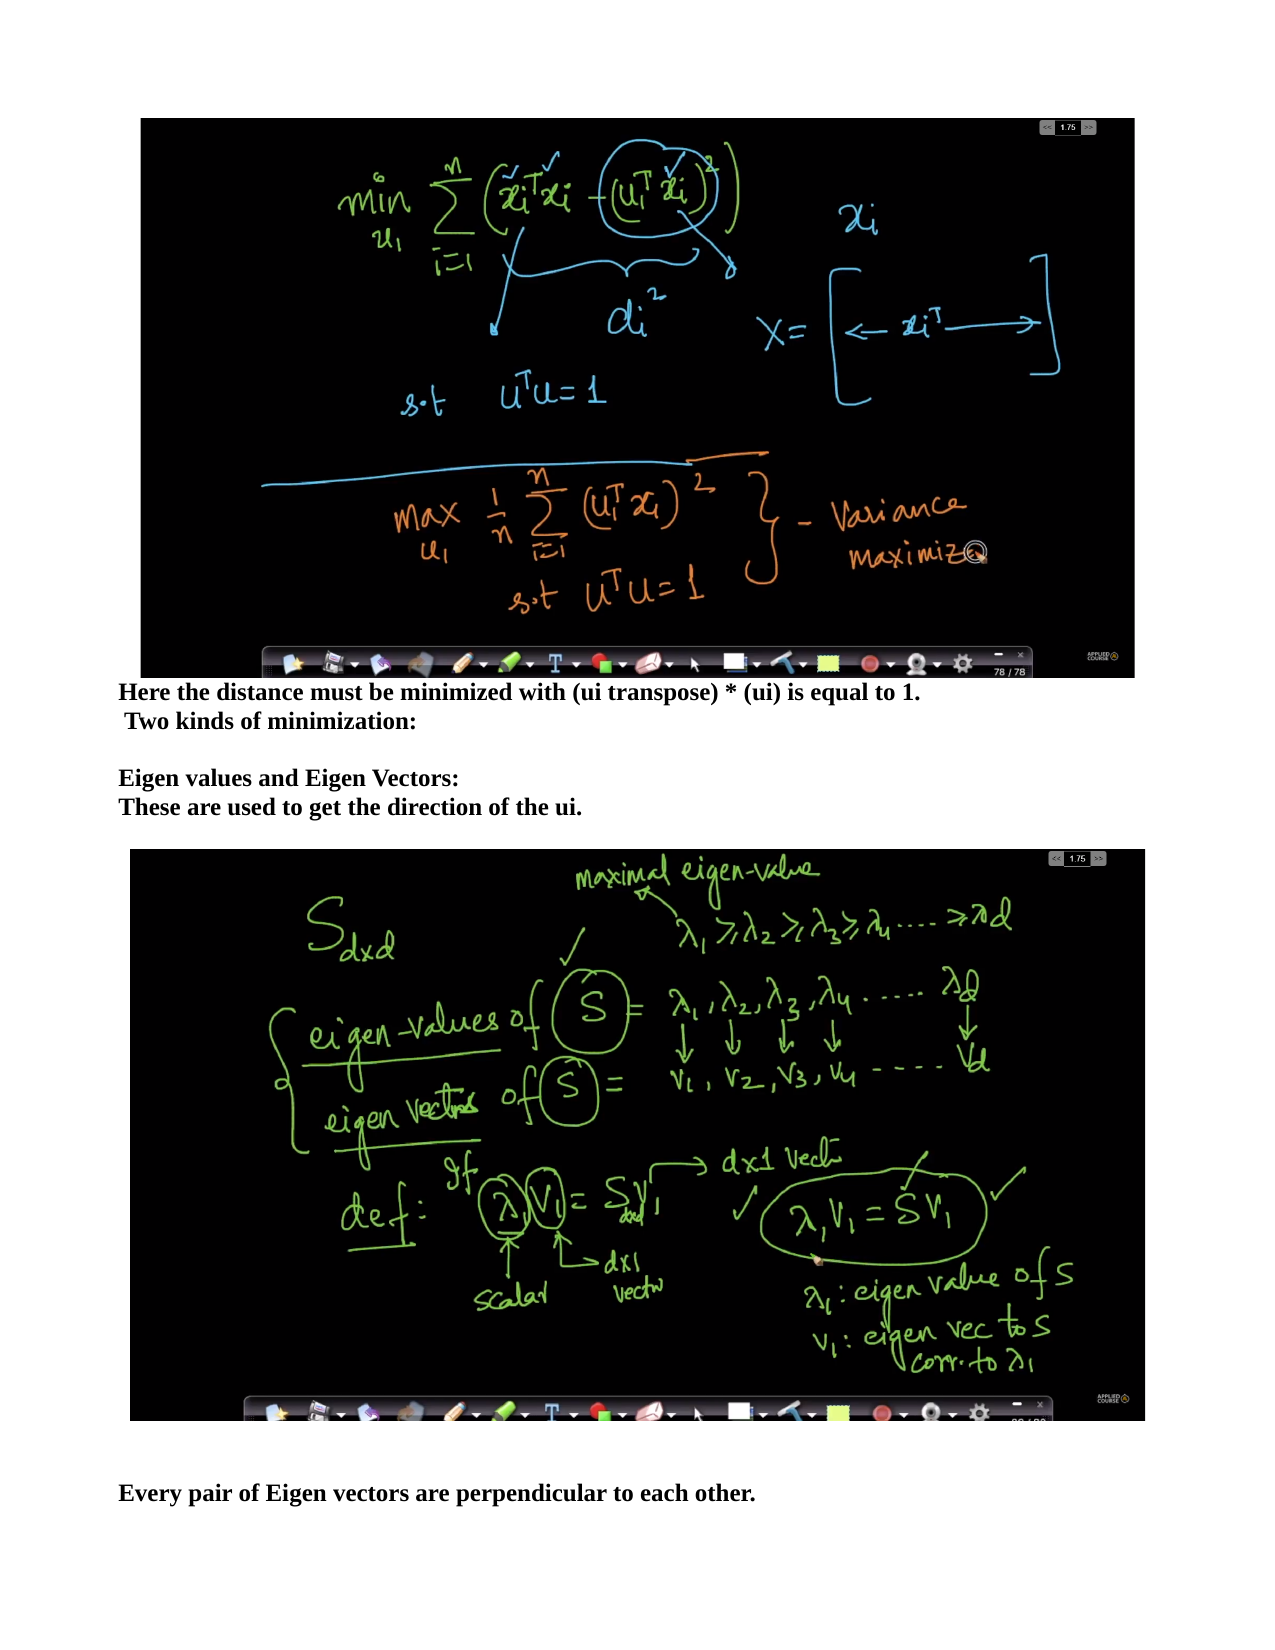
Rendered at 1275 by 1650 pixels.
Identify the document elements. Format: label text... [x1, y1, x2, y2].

text These are used to get the direction of the ui. [118, 792, 1157, 821]
text Here the distance must be minimized with (ui transpose) * (ui) is equal to 1. [118, 118, 1157, 706]
picture [140, 118, 1135, 678]
text Eigen values and Eigen Vectors: [118, 763, 1157, 792]
picture [130, 849, 1146, 1421]
text Every pair of Eigen vectors are perpendicular to each other. [118, 1478, 1157, 1507]
text Two kinds of minimization: [118, 706, 1157, 735]
